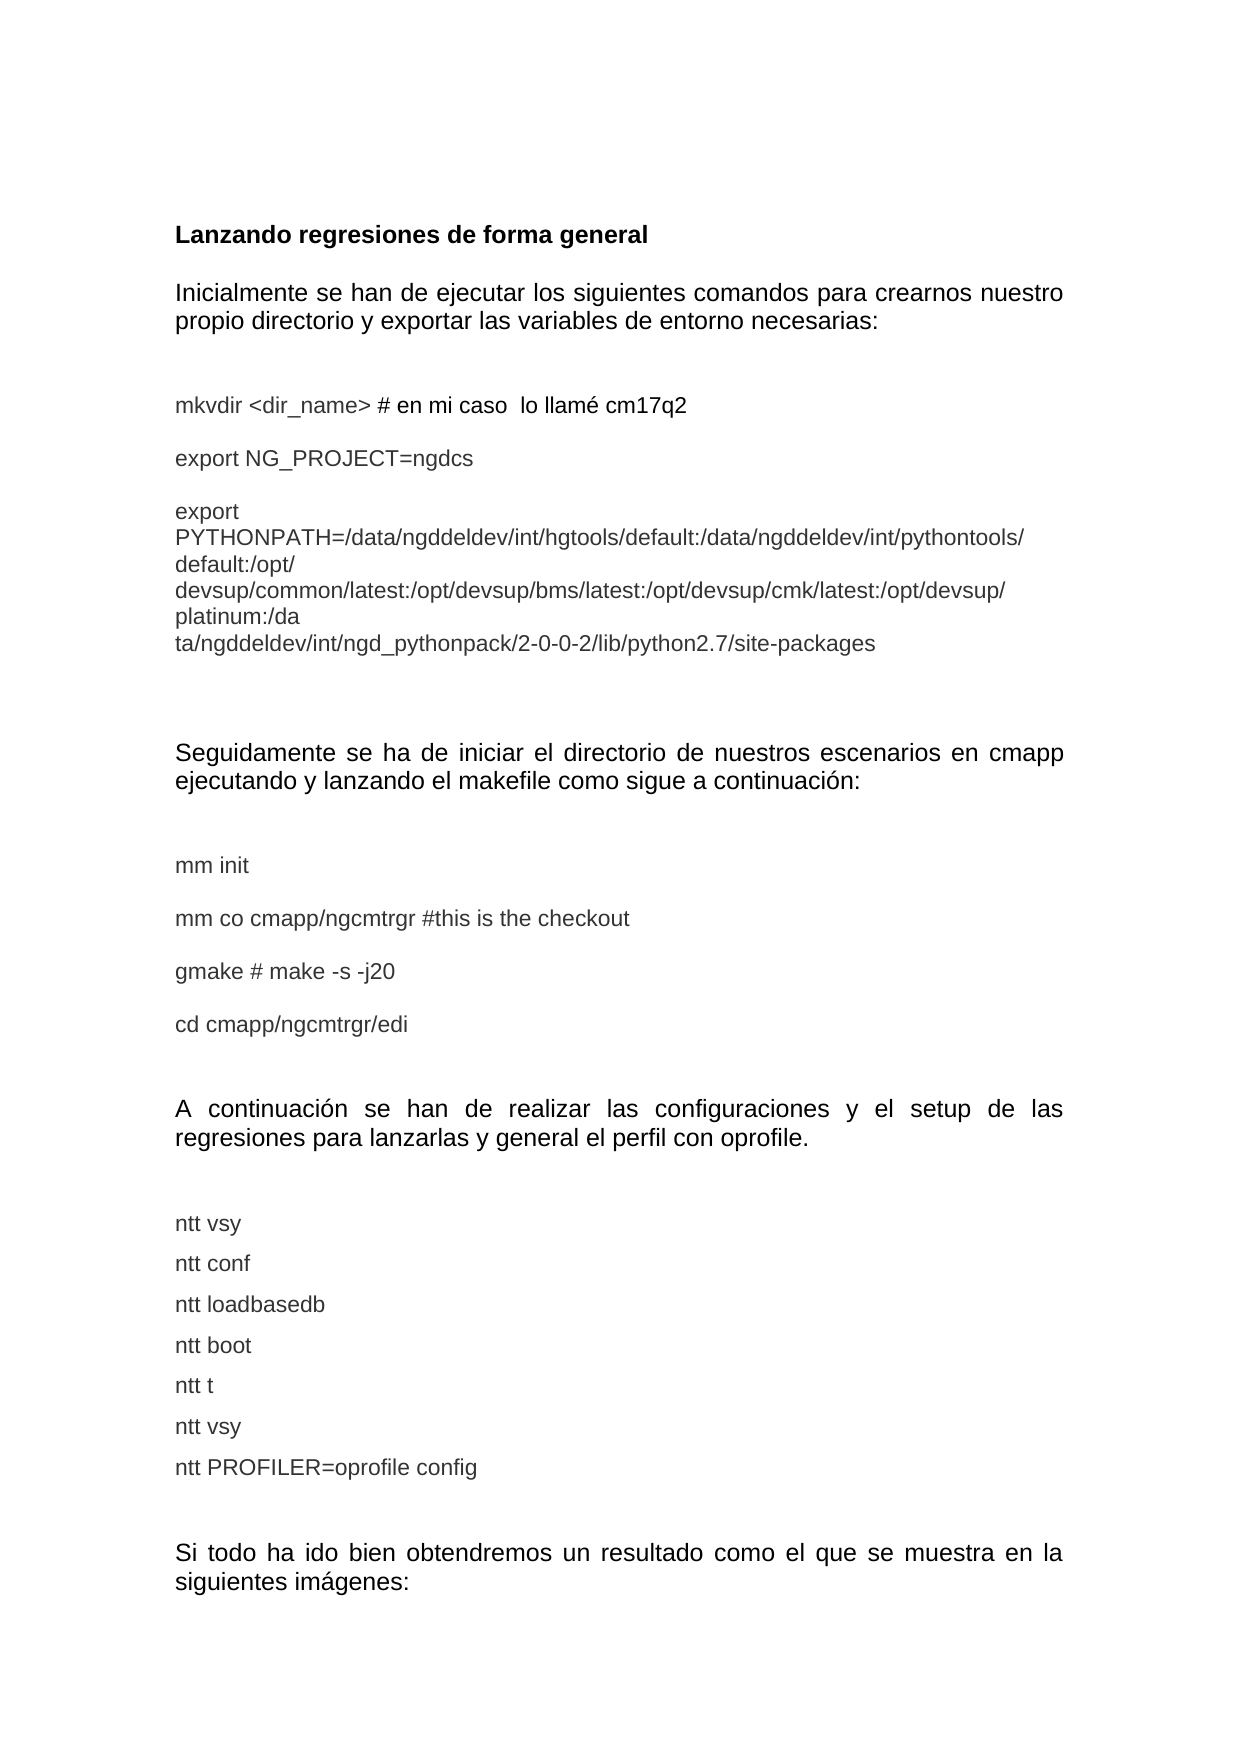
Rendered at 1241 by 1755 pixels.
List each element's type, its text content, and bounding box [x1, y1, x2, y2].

text devsup/common/latest:/opt/devsup/bms/latest:/opt/devsup/cmk/latest:/opt/devsup/platinum:/da [175, 577, 1065, 630]
text A continuación se han de realizar las configuraciones y el setup de las regresiones para lanzarlas y general el perfil con oprofile. [175, 1094, 1065, 1152]
text mm init [175, 852, 1065, 879]
text ntt t [175, 1372, 1065, 1399]
text ntt conf [175, 1250, 1065, 1277]
text Seguidamente se ha de iniciar el directorio de nuestros escenarios en cmapp ejecutando y lanzando el makefile como sigue a continuación: [175, 737, 1065, 795]
text Si todo ha ido bien obtendremos un resultado como el que se muestra en la siguientes imágenes: [175, 1538, 1065, 1595]
text ta/ngddeldev/int/ngd_pythonpack/2-0-0-2/lib/python2.7/site-packages [175, 630, 1065, 656]
text ntt vsy [175, 1413, 1065, 1439]
text cd cmapp/ngcmtrgr/edi [175, 1011, 1065, 1037]
text mm co cmapp/ngcmtrgr #this is the checkout [175, 905, 1065, 932]
text mkvdir <dir_name> # en mi caso lo llamé cm17q2 [175, 392, 1065, 419]
text ntt PROFILER=oprofile config [175, 1454, 1065, 1480]
text Inicialmente se han de ejecutar los siguientes comandos para crearnos nuestro propio directorio y exportar las variables de entorno necesarias: [175, 277, 1065, 335]
text ntt loadbasedb [175, 1291, 1065, 1317]
text PYTHONPATH=/data/ngddeldev/int/hgtools/default:/data/ngddeldev/int/pythontools/default:/opt/ [175, 524, 1065, 577]
text export NG_PROJECT=ngdcs [175, 445, 1065, 472]
text ntt vsy [175, 1209, 1065, 1236]
text gmake # make -s -j20 [175, 958, 1065, 984]
text ntt boot [175, 1332, 1065, 1358]
text Lanzando regresiones de forma general [175, 220, 1065, 249]
text export [175, 498, 1065, 524]
